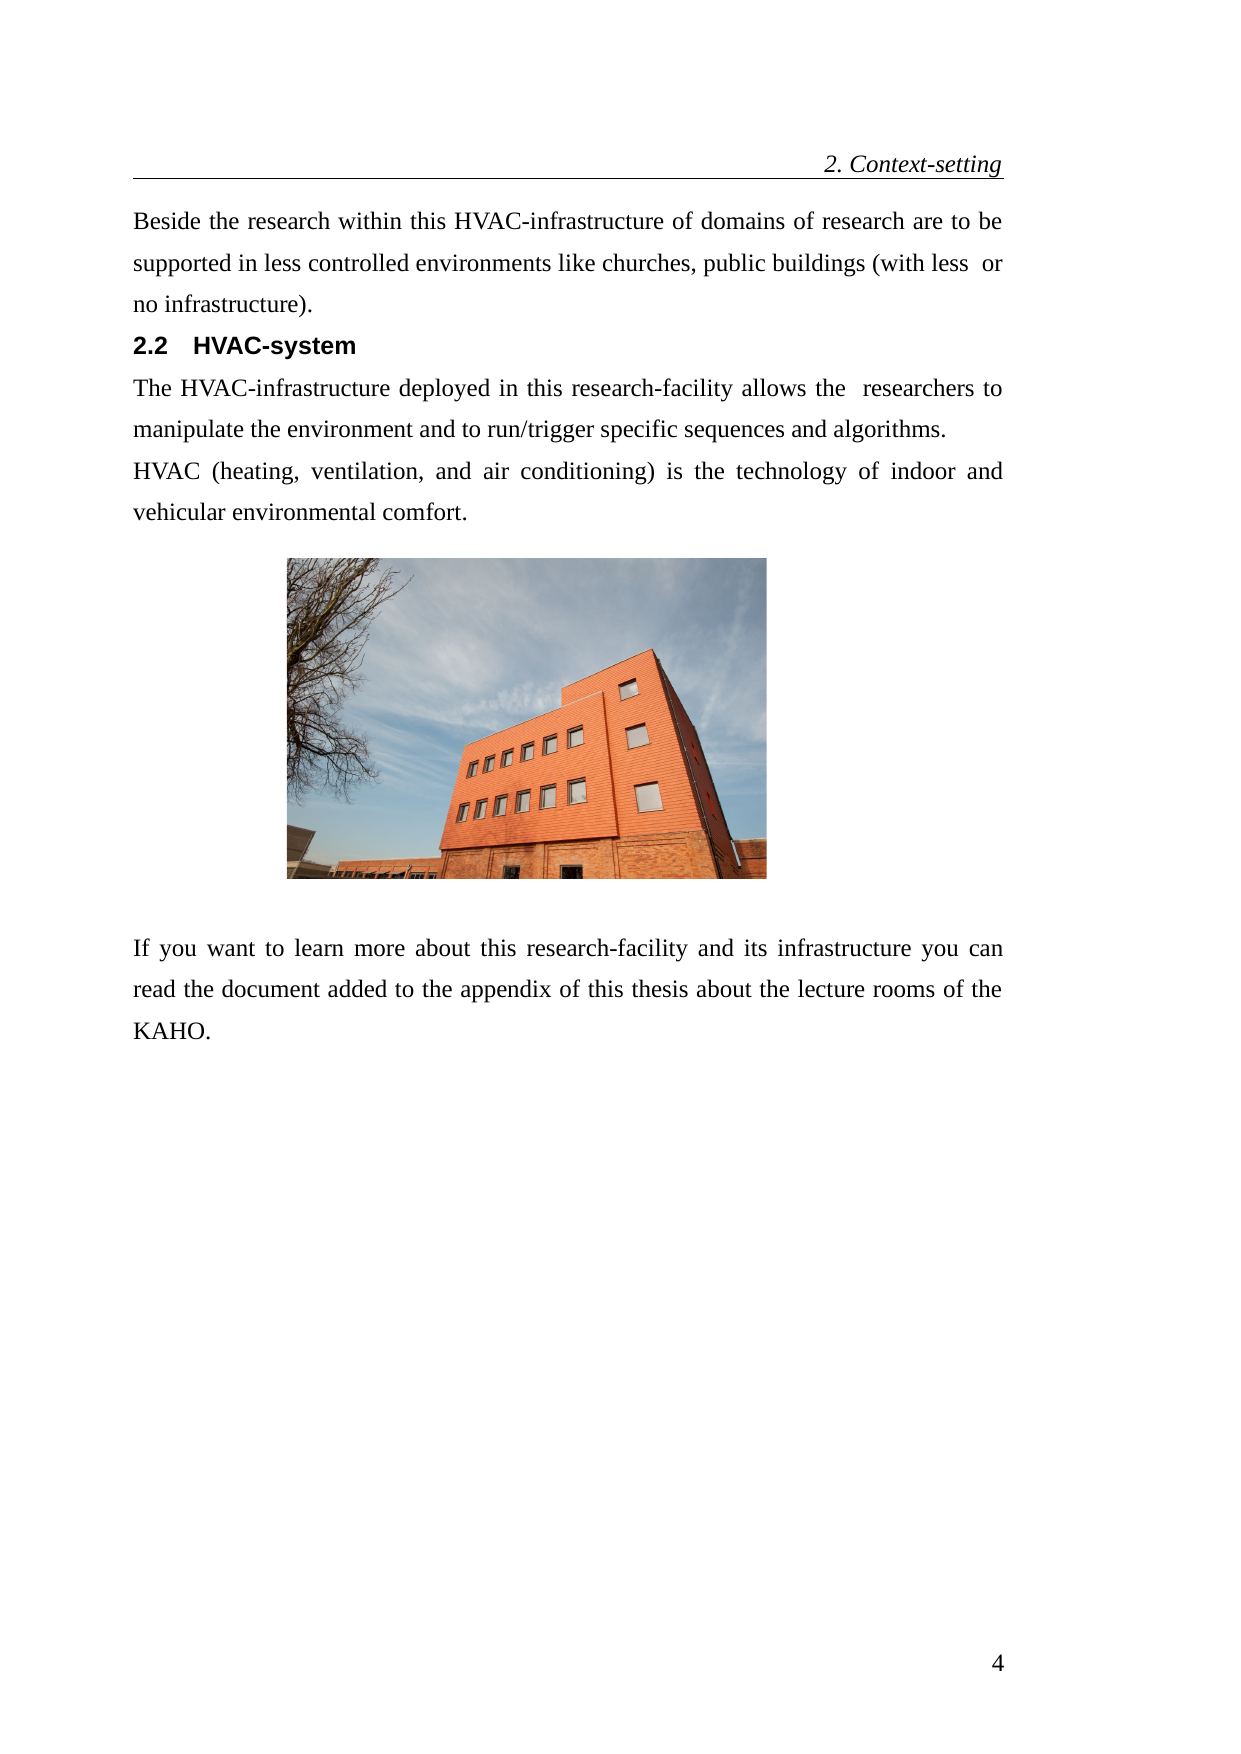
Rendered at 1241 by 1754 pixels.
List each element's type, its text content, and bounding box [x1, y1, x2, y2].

text If you want to learn more about this research-facility and its infrastructure you can read the document added to the appendix of this thesis about the lecture rooms of the KAHO. [133, 934, 1004, 1045]
text HVAC (heating, ventilation, and air conditioning) is the technology of indoor and vehicular environmental comfort. [133, 457, 1004, 526]
picture [286, 558, 767, 879]
text The HVAC-infrastructure deployed in this research-facility allows the researchers to manipulate the environment and to run/trigger specific sequences and algorithms. [133, 374, 1004, 443]
subtitle HVAC-system [133, 332, 1004, 360]
list Beside the research within this HVAC-infrastructure of domains of research are to be supported in less controlled environments like churches, public buildings (with less or no infrastructure). [133, 207, 1004, 318]
